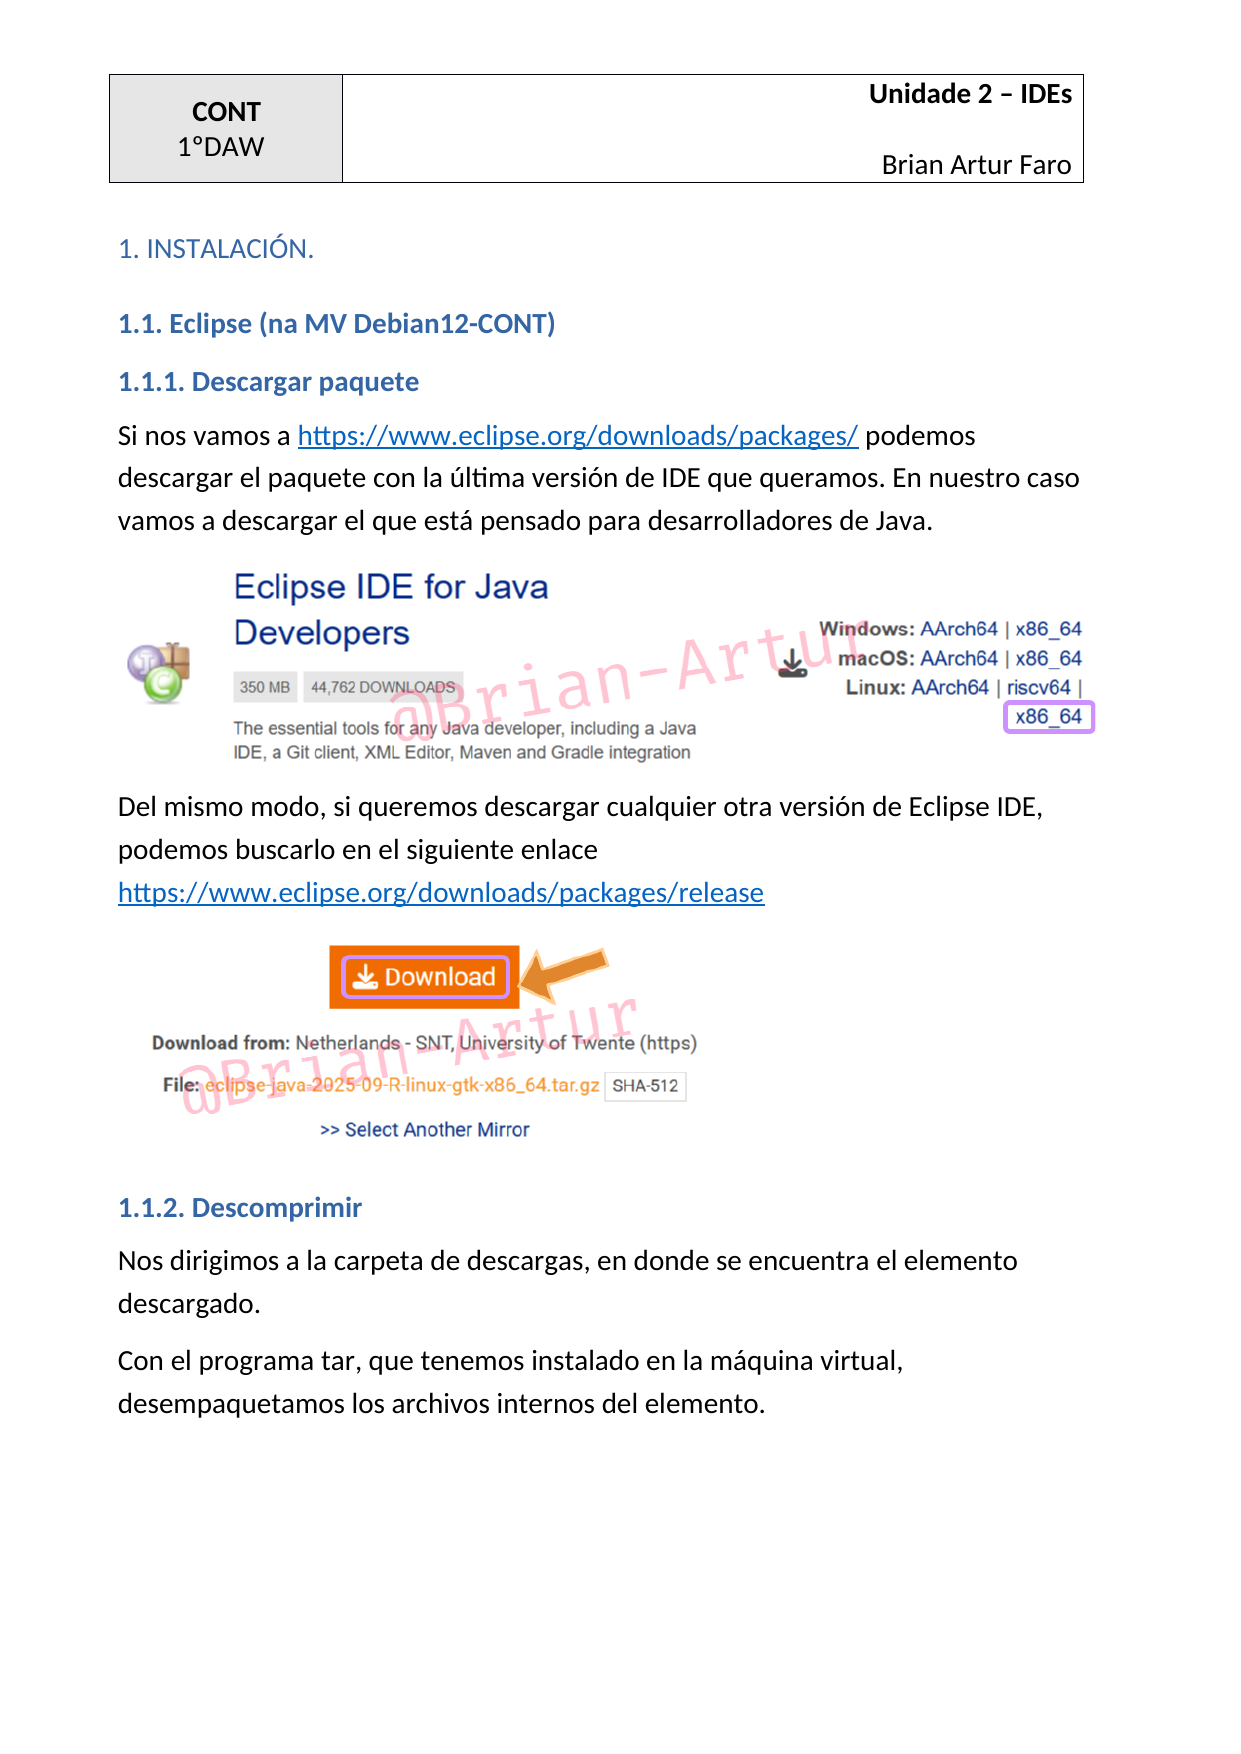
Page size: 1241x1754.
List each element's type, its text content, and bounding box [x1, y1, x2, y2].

text Del mismo modo, si queremos descargar cualquier otra versión de Eclipse IDE, podemos buscarlo en el siguiente enlace https://www.eclipse.org/downloads/packages/release [118, 788, 1092, 909]
text 1.1. Eclipse (na MV Debian12-CONT) [118, 306, 1092, 341]
picture [117, 931, 716, 1163]
text Si nos vamos a https://www.eclipse.org/downloads/packages/ podemos descargar el paquete con la última versión de IDE que queramos. En nuestro caso vamos a descargar el que está pensado para desarrolladores de Java. [118, 417, 1092, 538]
text Con el programa tar, que tenemos instalado en la máquina virtual, desempaquetamos los archivos internos del elemento. [118, 1342, 1092, 1421]
text 1.1.1. Descargar paquete [118, 363, 1092, 399]
text Nos dirigimos a la carpeta de descargas, en donde se encuentra el elemento descargado. [118, 1242, 1092, 1321]
text 1. Instalación. [118, 230, 1092, 266]
text 1.1.2. Descomprimir [118, 1189, 1092, 1224]
picture [121, 555, 1096, 783]
